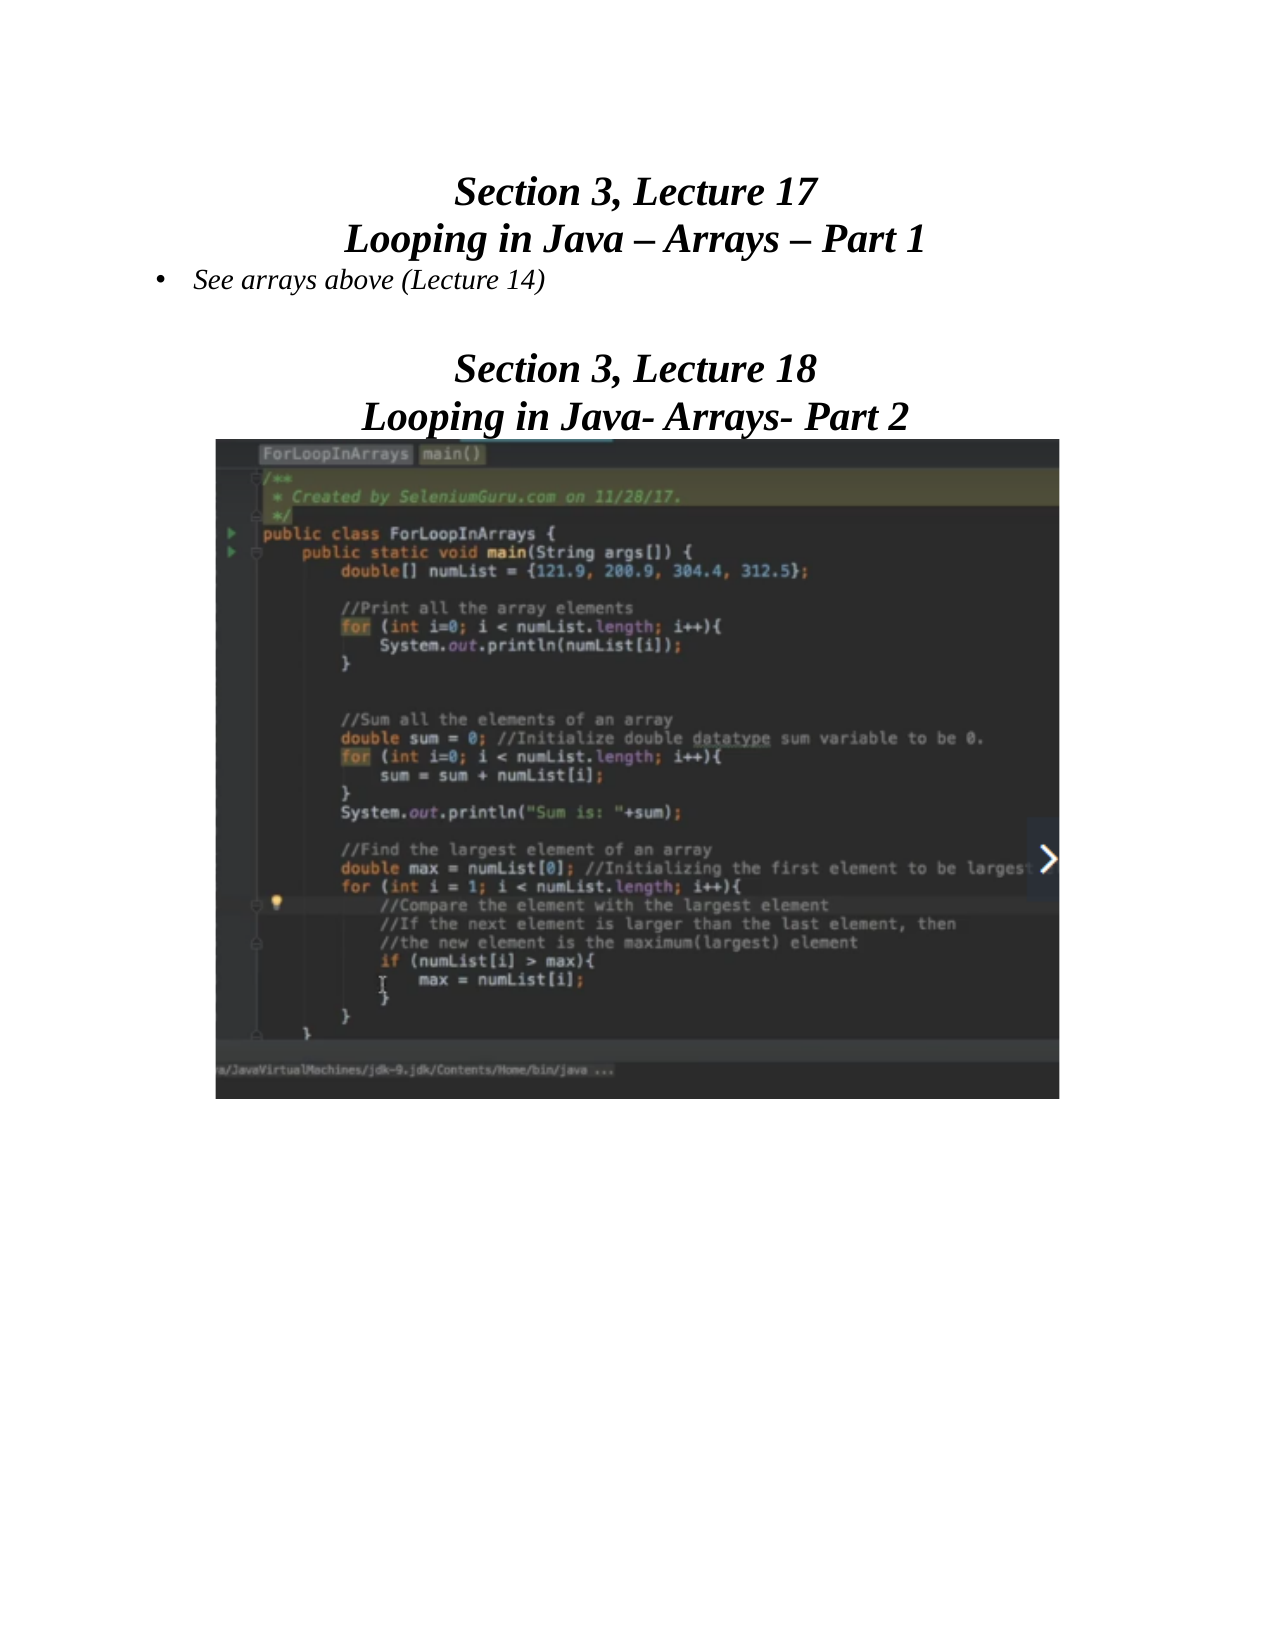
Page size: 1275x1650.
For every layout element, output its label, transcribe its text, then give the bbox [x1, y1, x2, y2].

text Looping in Java – Arrays – Part 1 [118, 214, 1157, 262]
text Looping in Java- Arrays- Part 2 [118, 391, 1157, 439]
picture [215, 439, 1060, 1099]
list See arrays above (Lecture 14) [156, 262, 1157, 296]
text Section 3, Lecture 17 [118, 166, 1157, 214]
text Section 3, Lecture 18 [118, 343, 1157, 391]
